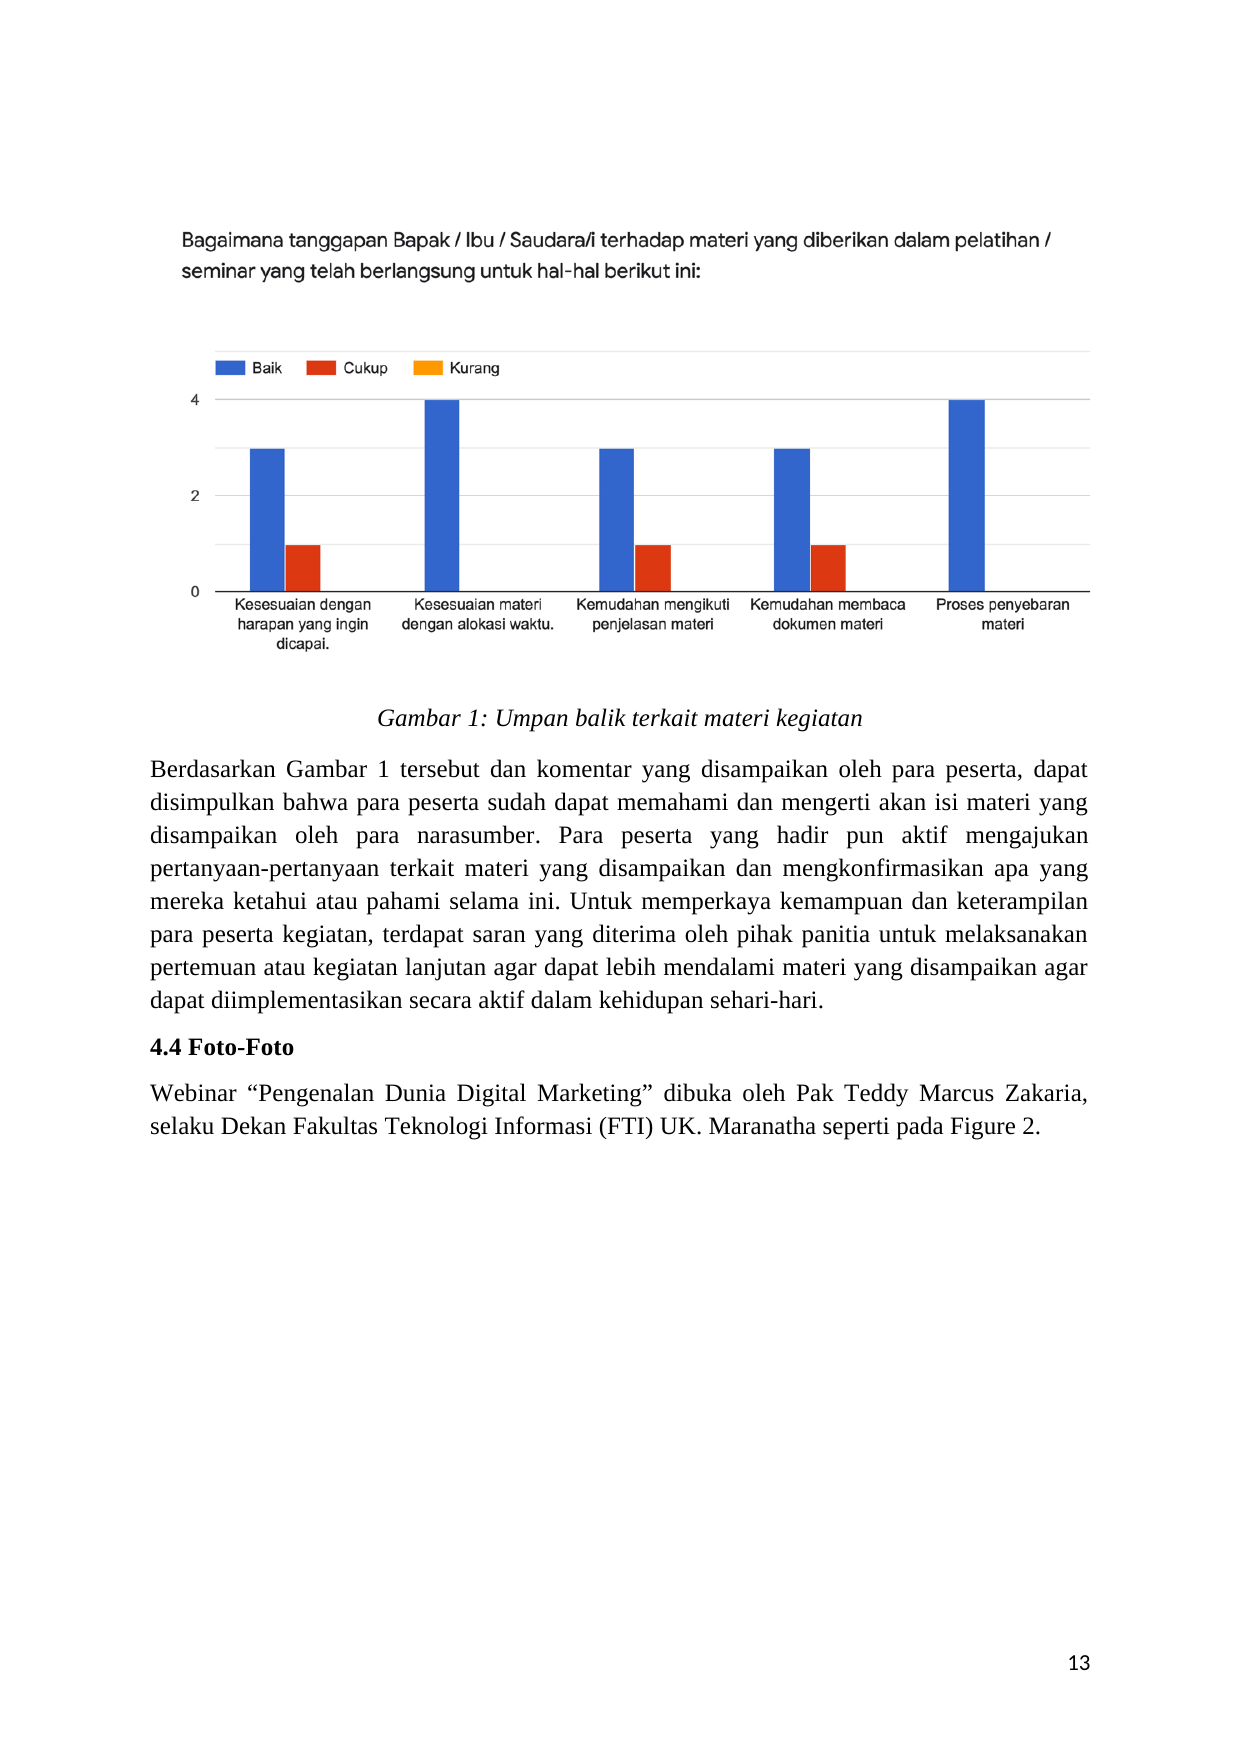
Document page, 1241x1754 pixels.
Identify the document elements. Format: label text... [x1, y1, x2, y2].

subtitle 4.4 Foto-Foto [150, 1032, 1090, 1060]
text Webinar “Pengenalan Dunia Digital Marketing” dibuka oleh Pak Teddy Marcus Zakaria, selaku Dekan Fakultas Teknologi Informasi (FTI) UK. Maranatha seperti pada Figure 2. [150, 1078, 1090, 1140]
text Gambar 1: Umpan balik terkait materi kegiatan [150, 686, 1090, 731]
picture [150, 195, 1091, 686]
text Berdasarkan Gambar 1 tersebut dan komentar yang disampaikan oleh para peserta, dapat disimpulkan bahwa para peserta sudah dapat memahami dan mengerti akan isi materi yang disampaikan oleh para narasumber. Para peserta yang hadir pun aktif mengajukan pertanyaan-pertanyaan terkait materi yang disampaikan dan mengkonfirmasikan apa yang mereka ketahui atau pahami selama ini. Untuk memperkaya kemampuan dan keterampilan para peserta kegiatan, terdapat saran yang diterima oleh pihak panitia untuk melaksanakan pertemuan atau kegiatan lanjutan agar dapat lebih mendalami materi yang disampaikan agar dapat diimplementasikan secara aktif dalam kehidupan sehari-hari. [150, 731, 1090, 1014]
